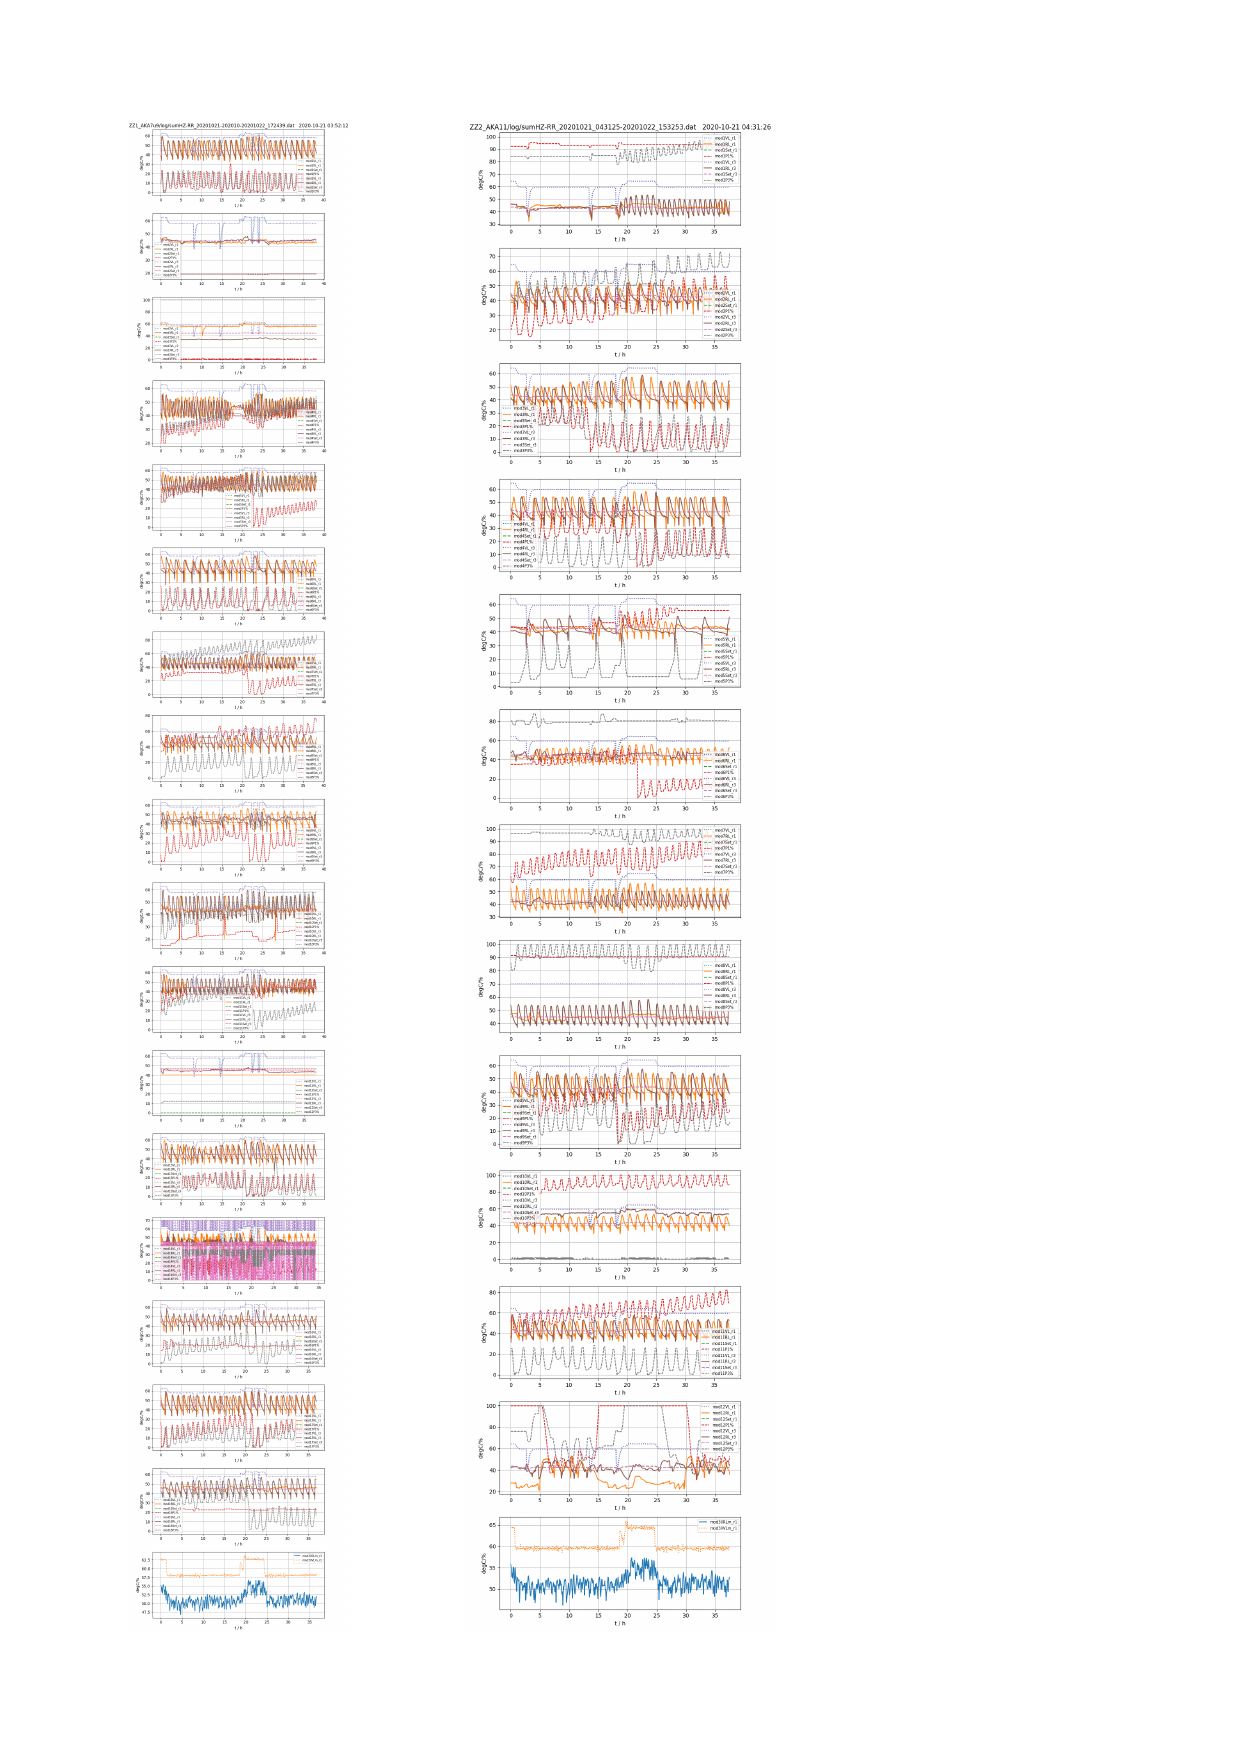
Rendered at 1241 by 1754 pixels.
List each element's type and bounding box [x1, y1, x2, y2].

picture [126, 119, 351, 1634]
picture [464, 118, 776, 1632]
